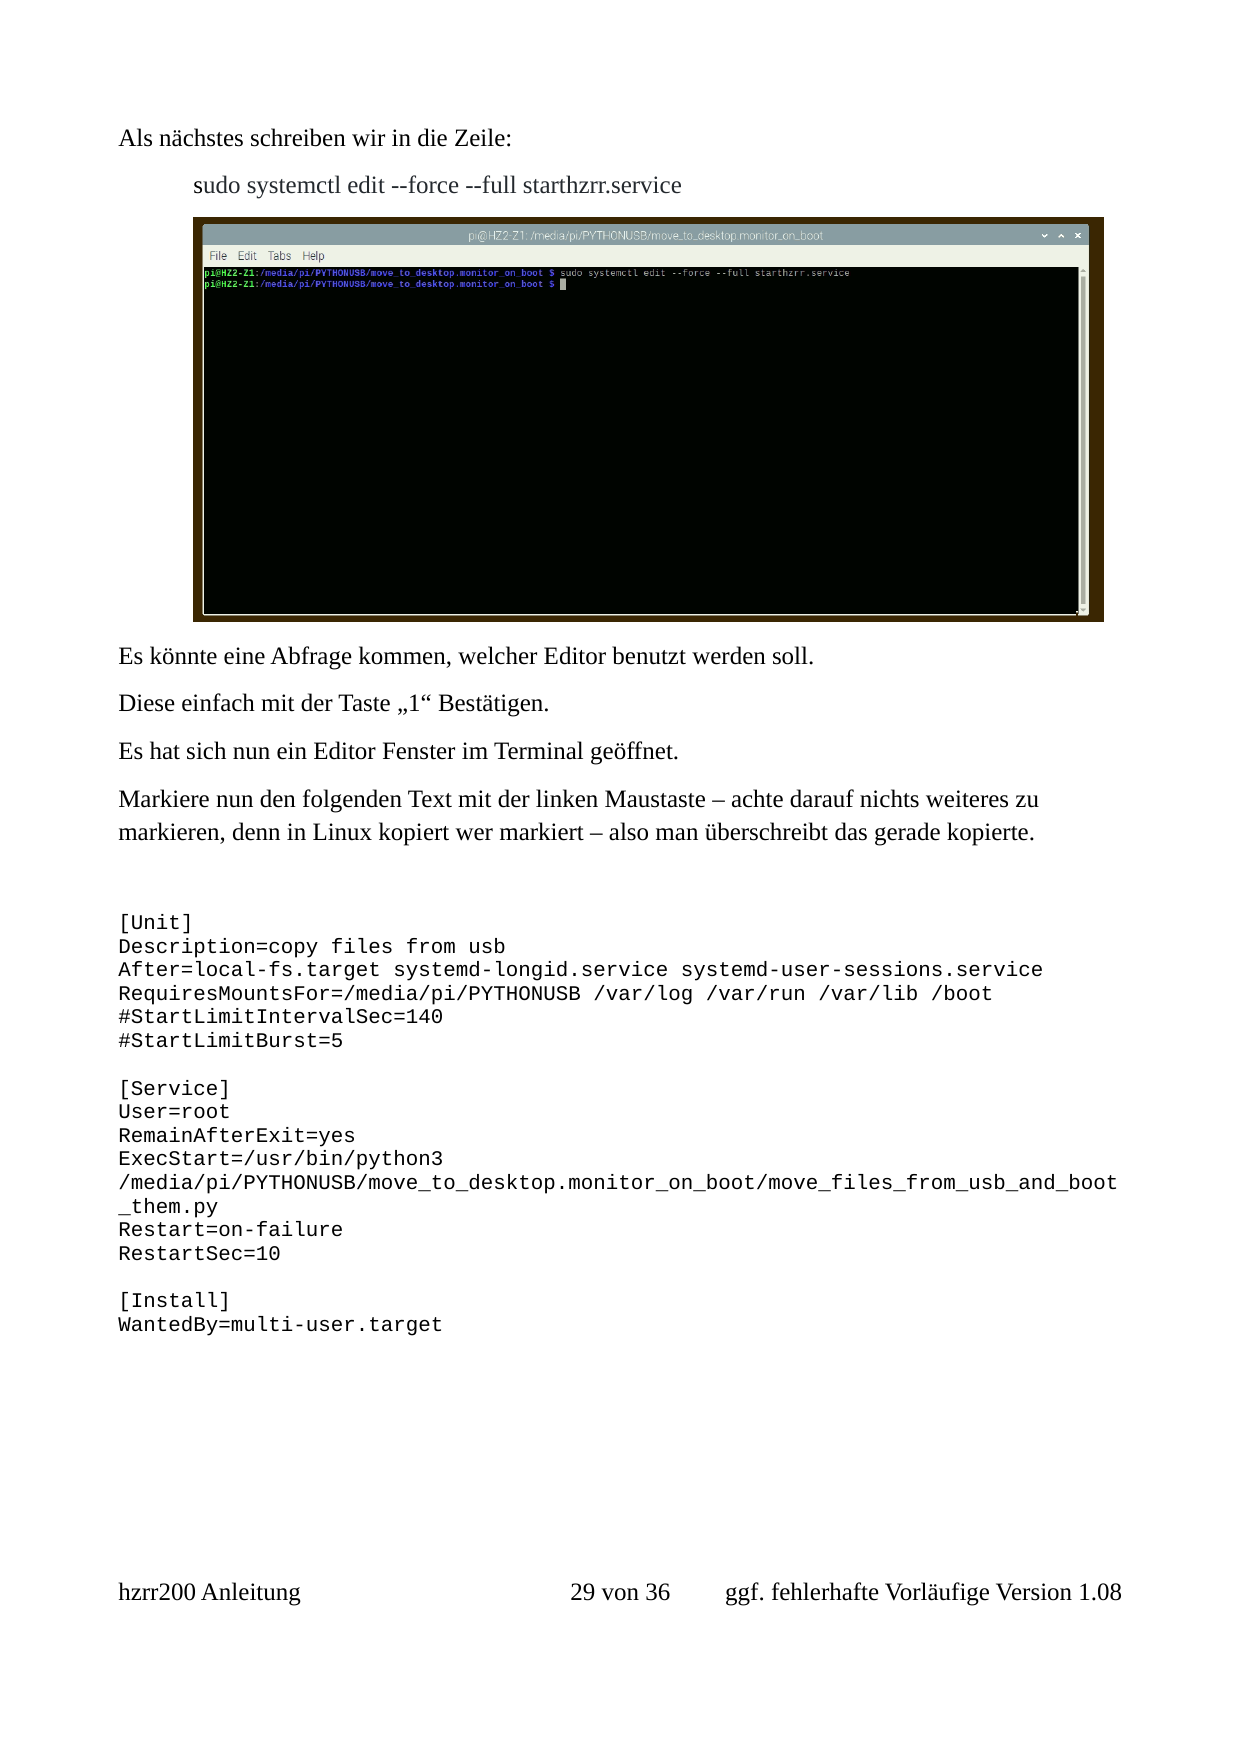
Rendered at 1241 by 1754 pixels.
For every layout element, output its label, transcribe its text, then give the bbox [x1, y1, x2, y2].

text After=local-fs.target systemd-longid.service systemd-user-sessions.service [118, 959, 1122, 983]
text [Unit] [118, 912, 1122, 936]
text WantedBy=multi-user.target [118, 1314, 1122, 1338]
text [Service] [118, 1077, 1122, 1101]
text RemainAfterExit=yes [118, 1125, 1122, 1148]
text Als nächstes schreiben wir in die Zeile: [118, 123, 1122, 151]
text Es hat sich nun ein Editor Fenster im Terminal geöffnet. [118, 736, 1122, 765]
text Restart=on-failure [118, 1219, 1122, 1243]
picture [193, 217, 1104, 622]
text Markiere nun den folgenden Text mit der linken Maustaste – achte darauf nichts weiteres zu markieren, denn in Linux kopiert wer markiert – also man überschreibt das gerade kopierte. [118, 784, 1122, 846]
text ExecStart=/usr/bin/python3 /media/pi/PYTHONUSB/move_to_desktop.monitor_on_boot/move_files_from_usb_and_boot_them.py [118, 1148, 1122, 1219]
text User=root [118, 1101, 1122, 1125]
text RestartSec=10 [118, 1243, 1122, 1267]
text Es könnte eine Abfrage kommen, welcher Editor benutzt werden soll. [118, 641, 1122, 670]
text Diese einfach mit der Taste „1“ Bestätigen. [118, 688, 1122, 717]
text sudo systemctl edit --force --full starthzrr.service [118, 170, 1122, 199]
text [Install] [118, 1290, 1122, 1314]
text #StartLimitIntervalSec=140 [118, 1007, 1122, 1030]
text Description=copy files from usb [118, 936, 1122, 959]
text RequiresMountsFor=/media/pi/PYTHONUSB /var/log /var/run /var/lib /boot [118, 983, 1122, 1007]
text #StartLimitBurst=5 [118, 1030, 1122, 1054]
